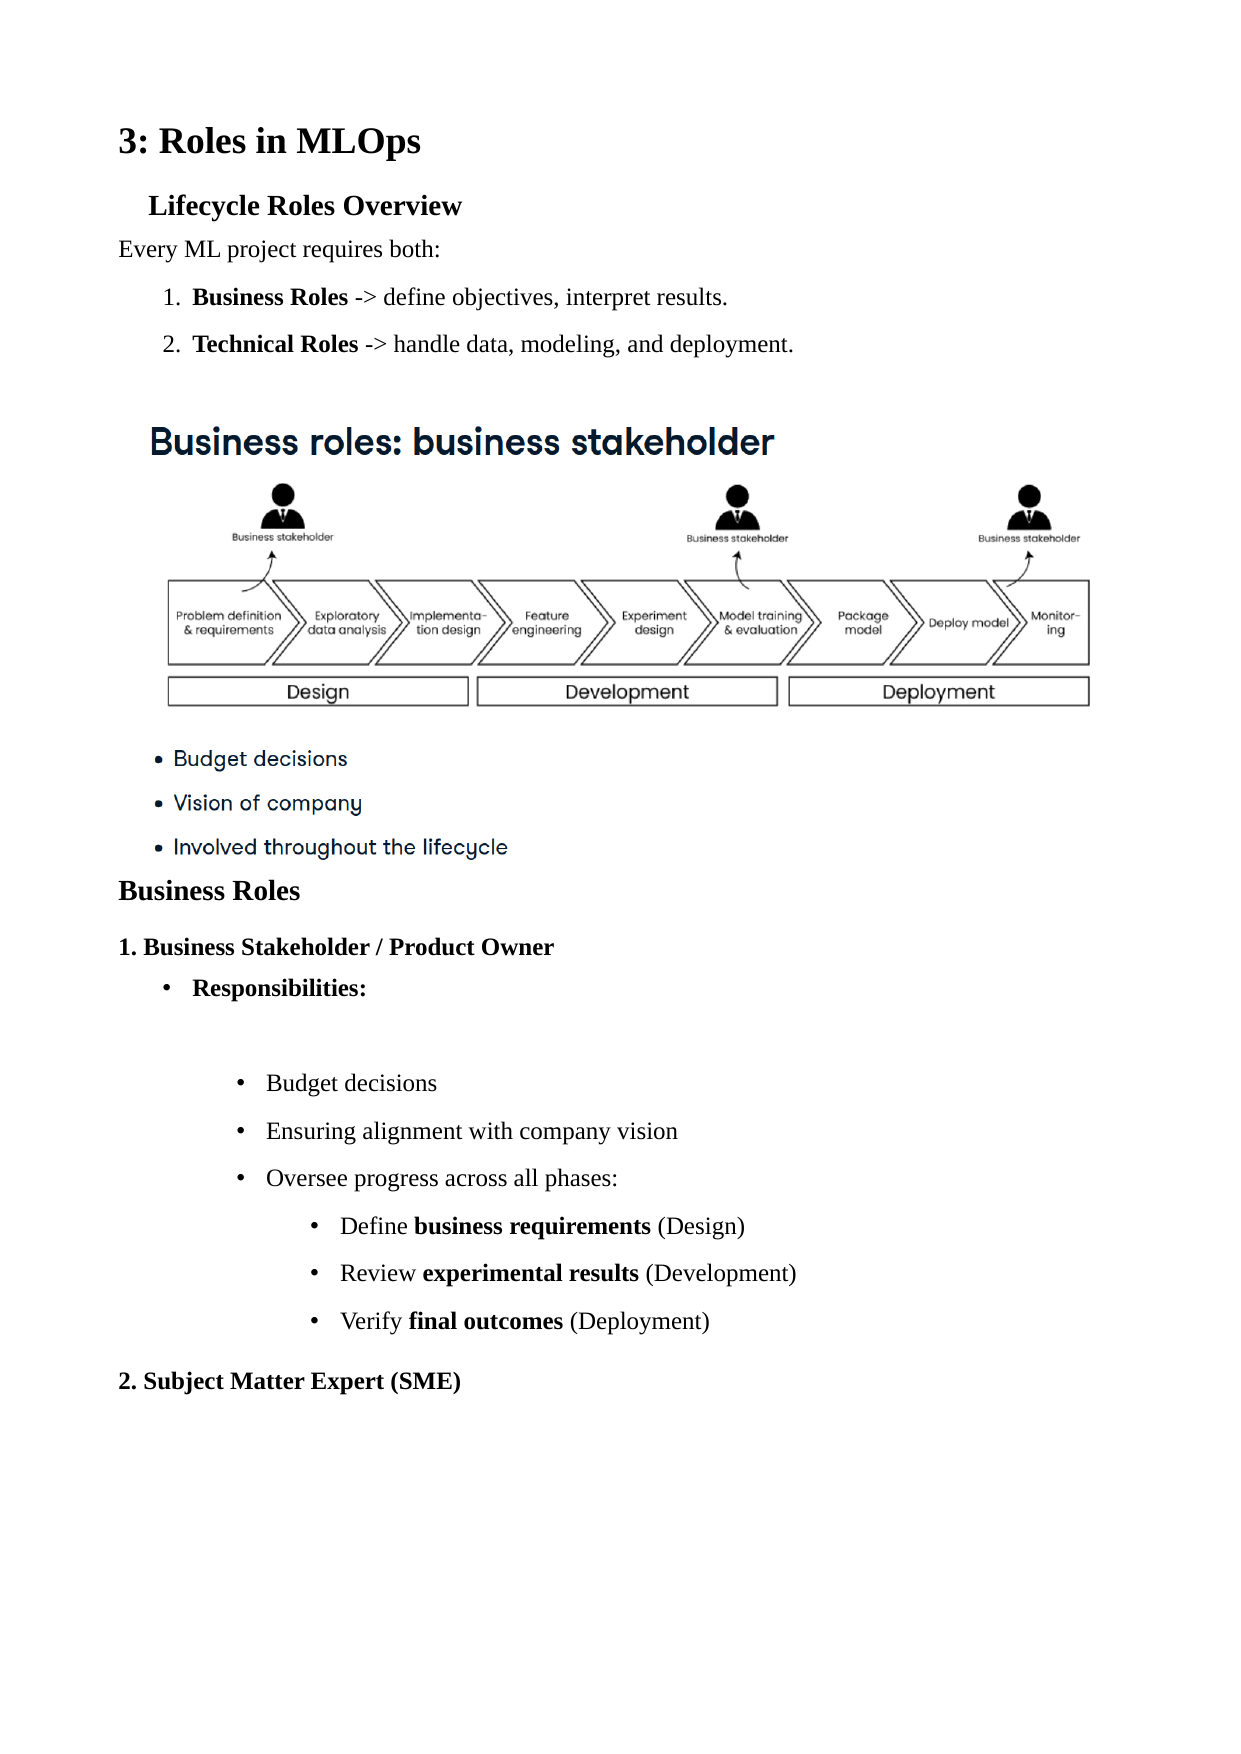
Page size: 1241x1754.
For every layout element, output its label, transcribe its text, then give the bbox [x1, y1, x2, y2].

list Business Roles -> define objectives, interpret results. [162, 282, 1122, 311]
list Oversee progress across all phases: [236, 1163, 1122, 1192]
subtitle 🔹 Lifecycle Roles Overview [118, 188, 1122, 222]
subtitle 1. Business Stakeholder / Product Owner [118, 932, 1122, 960]
list Define business requirements (Design) [310, 1211, 1122, 1240]
text Every ML project requires both: [118, 234, 1122, 263]
list Ensuring alignment with company vision [236, 1116, 1122, 1144]
subtitle Business Roles [118, 392, 1122, 907]
list Responsibilities: [162, 973, 1122, 1002]
subtitle 2. Subject Matter Expert (SME) [118, 1366, 1122, 1395]
subtitle 3: Roles in MLOps [118, 118, 1122, 161]
picture [140, 421, 1100, 874]
list Technical Roles -> handle data, modeling, and deployment. [162, 329, 1122, 358]
list Verify final outcomes (Deployment) [310, 1306, 1122, 1335]
list Review experimental results (Development) [310, 1258, 1122, 1287]
list Budget decisions [236, 1068, 1122, 1097]
